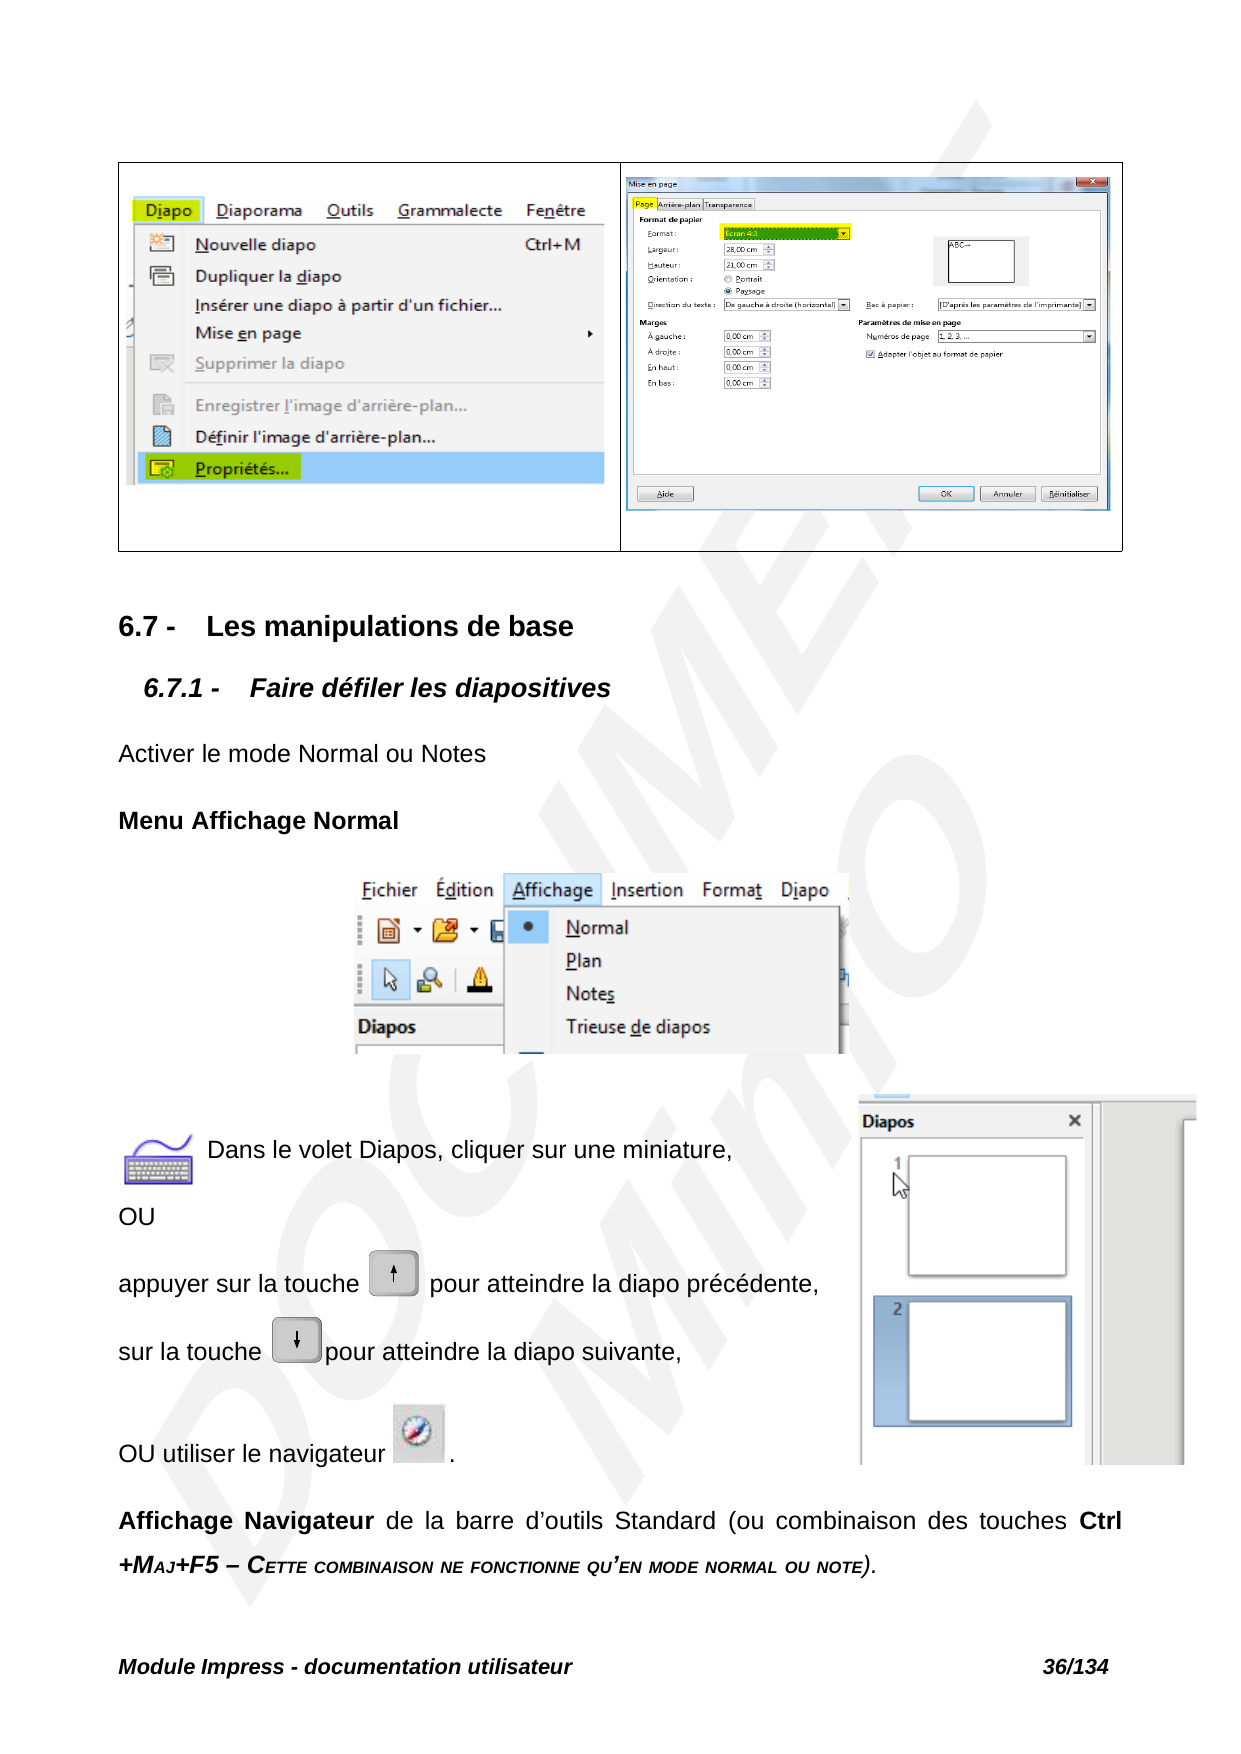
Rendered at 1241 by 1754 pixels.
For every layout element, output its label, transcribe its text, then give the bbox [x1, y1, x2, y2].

table_header [621, 178, 1122, 551]
picture [858, 1094, 1197, 1465]
text OU [118, 1202, 858, 1231]
picture [625, 177, 1111, 511]
picture [120, 1123, 195, 1199]
picture [393, 1403, 449, 1463]
text OU utiliser le navigateur . [118, 1403, 1122, 1468]
text Dans le volet Diapos, cliquer sur une miniature, [195, 1135, 858, 1164]
text Menu Affichage Normal [118, 806, 1122, 835]
table_header [119, 163, 620, 551]
picture [353, 873, 849, 1054]
subtitle Les manipulations de base [118, 609, 1122, 643]
text sur la touche pour atteindre la diapo suivante, [118, 1336, 858, 1365]
picture [126, 195, 605, 485]
text appuyer sur la touche pour atteindre la diapo précédente, [118, 1269, 858, 1298]
text Activer le mode Normal ou Notes [118, 739, 1122, 768]
text Affichage Navigateur de la barre d’outils Standard (ou combinaison des touches Ctrl +Maj+F5 – Cette combinaison ne fonctionne qu’en mode normal ou note). [118, 1506, 1122, 1579]
table_header [621, 163, 1122, 177]
subtitle Faire défiler les diapositives [143, 672, 1122, 703]
